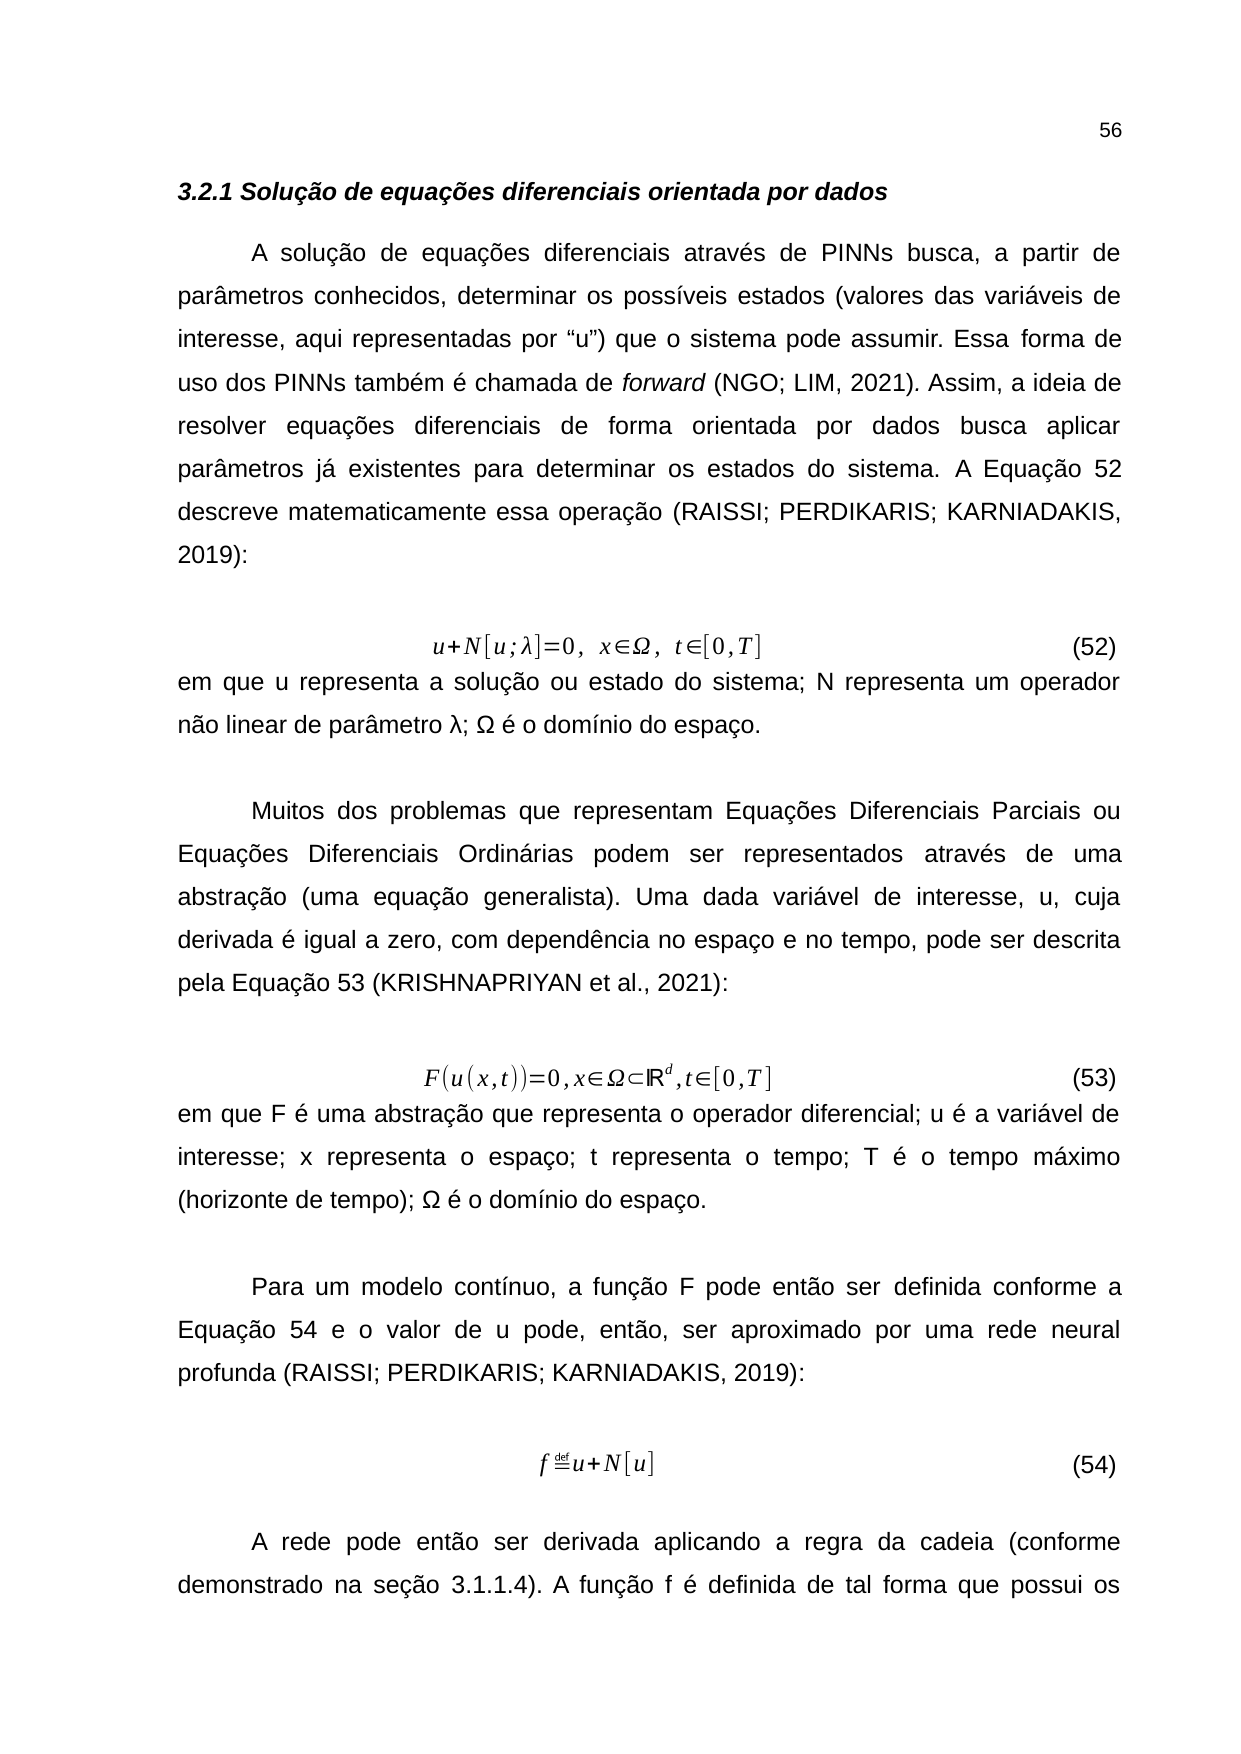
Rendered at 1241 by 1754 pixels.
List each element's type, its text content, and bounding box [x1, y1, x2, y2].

subtitle Solução de equações diferenciais orientada por dados [177, 177, 1122, 206]
text A solução de equações diferenciais através de PINNs busca, a partir de parâmetros conhecidos, determinar os possíveis estados (valores das variáveis de interesse, aqui representadas por “u”) que o sistema pode assumir. Essa forma de uso dos PINNs também é chamada de forward (NGO; LIM, 2021). Assim, a ideia de resolver equações diferenciais de forma orientada por dados busca aplicar parâmetros já existentes para determinar os estados do sistema. A Equação 52 descreve matematicamente essa operação (RAISSI; PERDIKARIS; KARNIADAKIS, 2019): [177, 238, 1122, 569]
table_header [177, 1444, 1017, 1484]
text A rede pode então ser derivada aplicando a regra da cadeia (conforme demonstrado na seção 3.1.1.4). A função f é definida de tal forma que possui os [177, 1527, 1122, 1599]
table_header (52) [1017, 626, 1122, 667]
text Para um modelo contínuo, a função F pode então ser definida conforme a Equação 54 e o valor de u pode, então, ser aproximado por uma rede neural profunda (RAISSI; PERDIKARIS; KARNIADAKIS, 2019): [177, 1272, 1122, 1387]
table_header [177, 626, 1017, 667]
text em que u representa a solução ou estado do sistema; N representa um operador não linear de parâmetro λ; Ω é o domínio do espaço. [177, 667, 1122, 738]
table_header (54) [1017, 1444, 1122, 1484]
text em que F é uma abstração que representa o operador diferencial; u é a variável de interesse; x representa o espaço; t representa o tempo; T é o tempo máximo (horizonte de tempo); Ω é o domínio do espaço. [177, 1099, 1122, 1214]
text Muitos dos problemas que representam Equações Diferenciais Parciais ou Equações Diferenciais Ordinárias podem ser representados através de uma abstração (uma equação generalista). Uma dada variável de interesse, u, cuja derivada é igual a zero, com dependência no espaço e no tempo, pode ser descrita pela Equação 53 (KRISHNAPRIYAN et al., 2021): [177, 796, 1122, 997]
table_header (53) [1017, 1055, 1122, 1099]
table_header [177, 1055, 1017, 1099]
